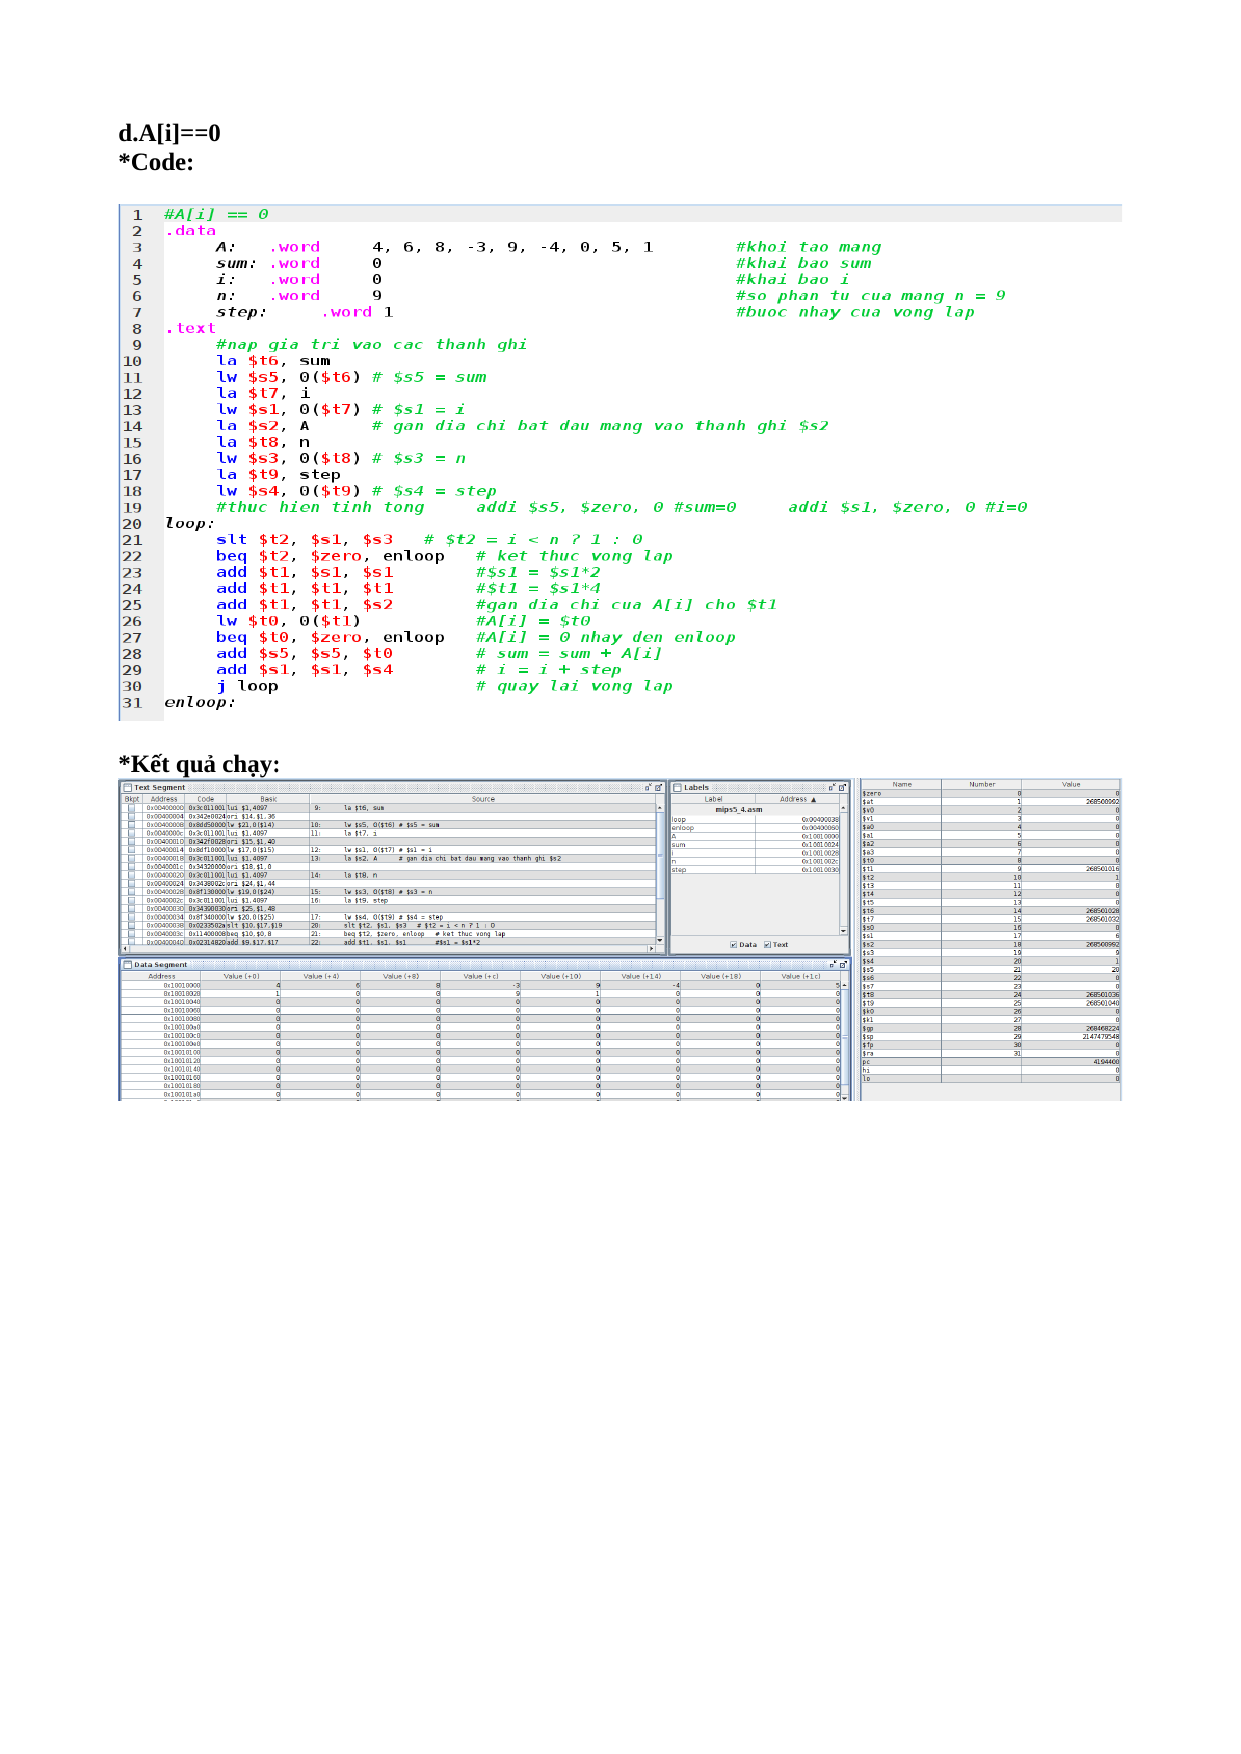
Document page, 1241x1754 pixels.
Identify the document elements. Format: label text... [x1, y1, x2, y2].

text *Kết quả chạy: [118, 749, 1122, 778]
text d.A[i]==0 [118, 118, 1122, 147]
picture [118, 204, 1123, 721]
text *Code: [118, 147, 1122, 176]
picture [118, 778, 1123, 1101]
